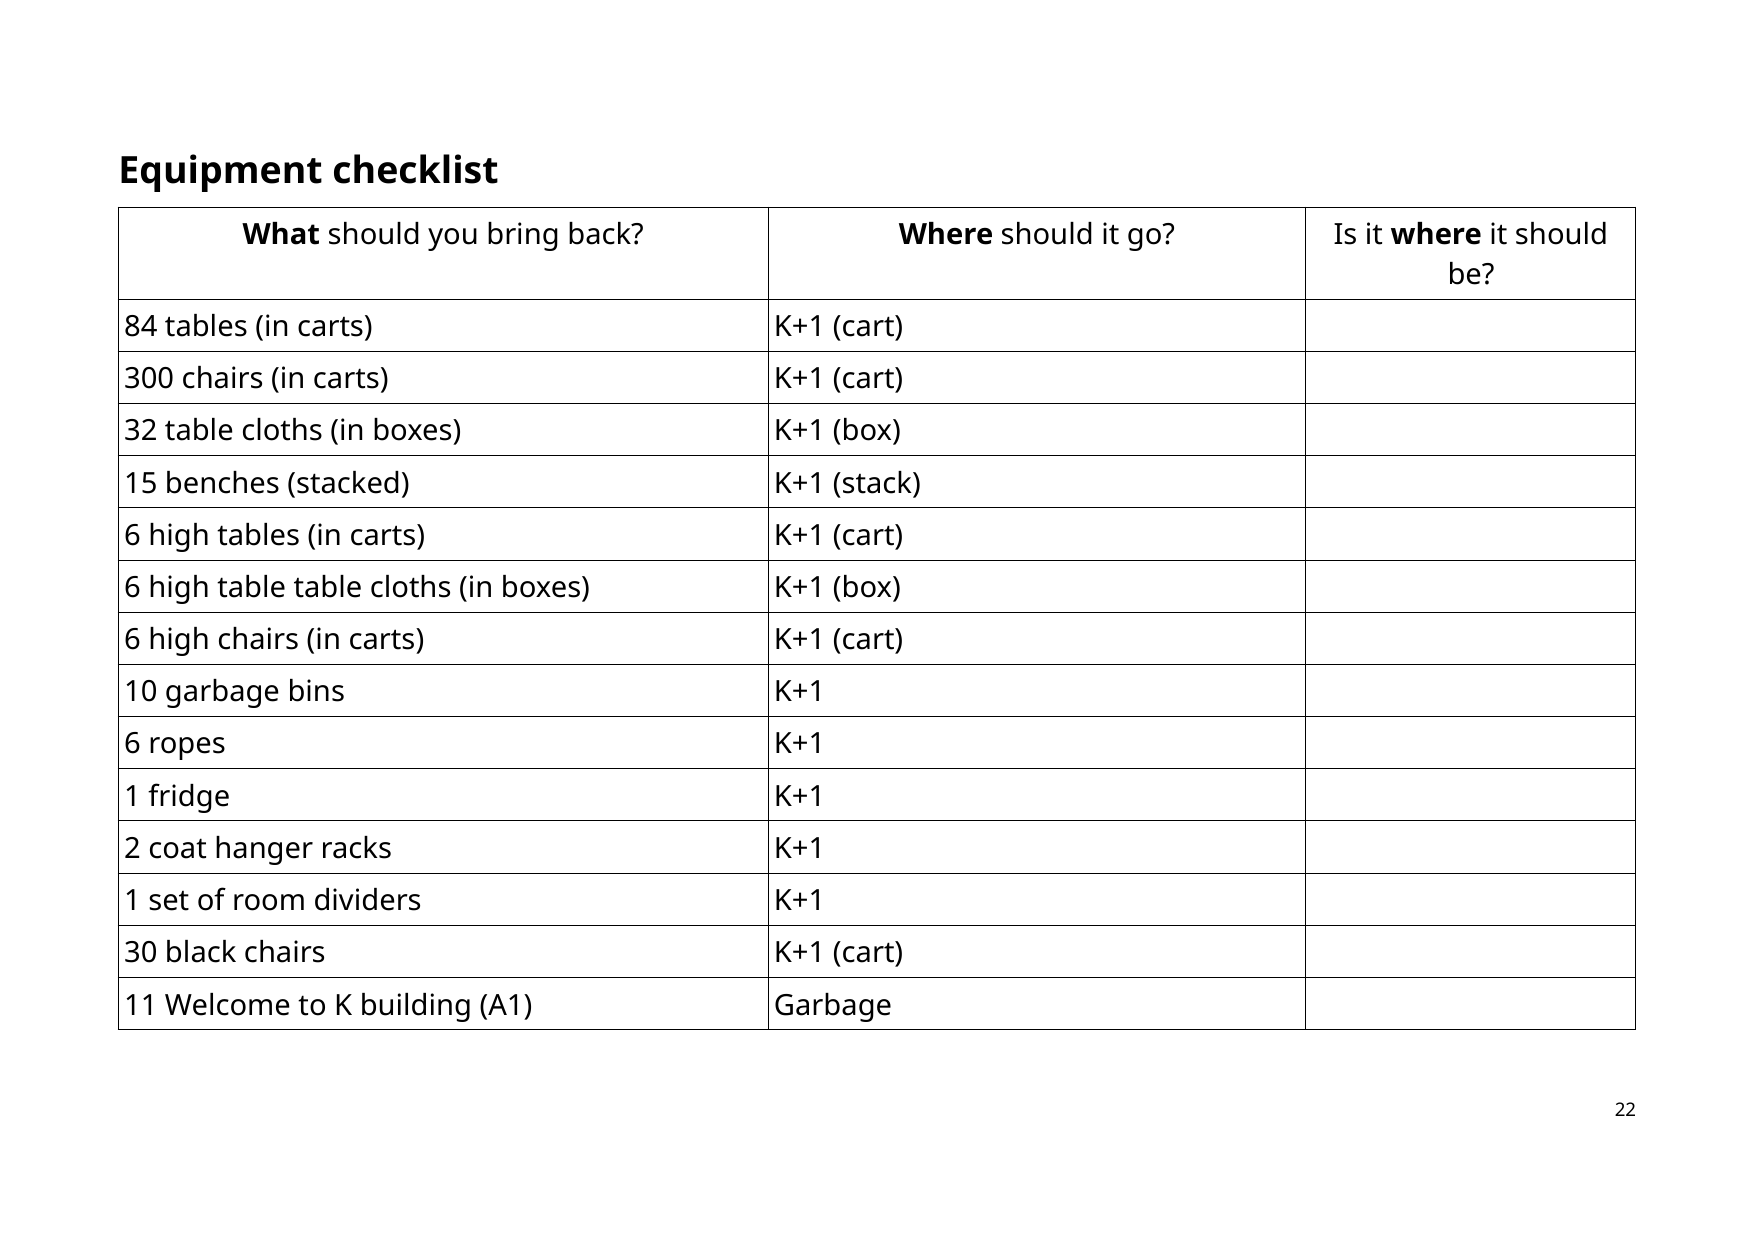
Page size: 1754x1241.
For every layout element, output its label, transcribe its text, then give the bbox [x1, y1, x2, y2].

table_cell K+1 (cart) [769, 352, 1305, 403]
table_cell K+1 [769, 717, 1305, 768]
table_cell [1306, 352, 1635, 403]
table_cell [1306, 665, 1635, 716]
table_cell K+1 (cart) [769, 508, 1305, 559]
table_cell 6 high tables (in carts) [119, 508, 768, 559]
subtitle Equipment checklist [118, 143, 1636, 194]
table_cell 32 table cloths (in boxes) [119, 404, 768, 455]
table_cell K+1 (stack) [769, 456, 1305, 507]
table_cell K+1 [769, 769, 1305, 820]
table_cell [1306, 821, 1635, 873]
table_cell 30 black chairs [119, 926, 768, 977]
table_cell 6 high table table cloths (in boxes) [119, 561, 768, 612]
table_cell [1306, 769, 1635, 820]
table_cell [1306, 874, 1635, 925]
table_cell [1306, 926, 1635, 977]
table_header What should you bring back? [119, 208, 768, 298]
table_cell 84 tables (in carts) [119, 300, 768, 351]
table_cell K+1 [769, 821, 1305, 873]
table_cell [1306, 404, 1635, 455]
table_cell K+1 (cart) [769, 300, 1305, 351]
table_header Is it where it should be? [1306, 208, 1635, 298]
table_cell K+1 (cart) [769, 926, 1305, 977]
table_cell [1306, 456, 1635, 507]
table_cell [1306, 717, 1635, 768]
table_cell [1306, 561, 1635, 612]
table_cell K+1 [769, 874, 1305, 925]
table_cell K+1 (box) [769, 561, 1305, 612]
table_cell K+1 (cart) [769, 613, 1305, 664]
table_cell 11 Welcome to K building (A1) [119, 978, 768, 1029]
table_cell [1306, 300, 1635, 351]
table_cell [1306, 613, 1635, 664]
table_cell 6 ropes [119, 717, 768, 768]
table_cell [1306, 978, 1635, 1029]
table_cell Garbage [769, 978, 1305, 1029]
table_cell [1306, 508, 1635, 559]
table_cell 6 high chairs (in carts) [119, 613, 768, 664]
table_cell 300 chairs (in carts) [119, 352, 768, 403]
table_header Where should it go? [769, 208, 1305, 298]
table_cell 2 coat hanger racks [119, 821, 768, 873]
table_cell 1 set of room dividers [119, 874, 768, 925]
table_cell 10 garbage bins [119, 665, 768, 716]
table_cell K+1 (box) [769, 404, 1305, 455]
table_cell 1 fridge [119, 769, 768, 820]
table_cell 15 benches (stacked) [119, 456, 768, 507]
table_cell K+1 [769, 665, 1305, 716]
